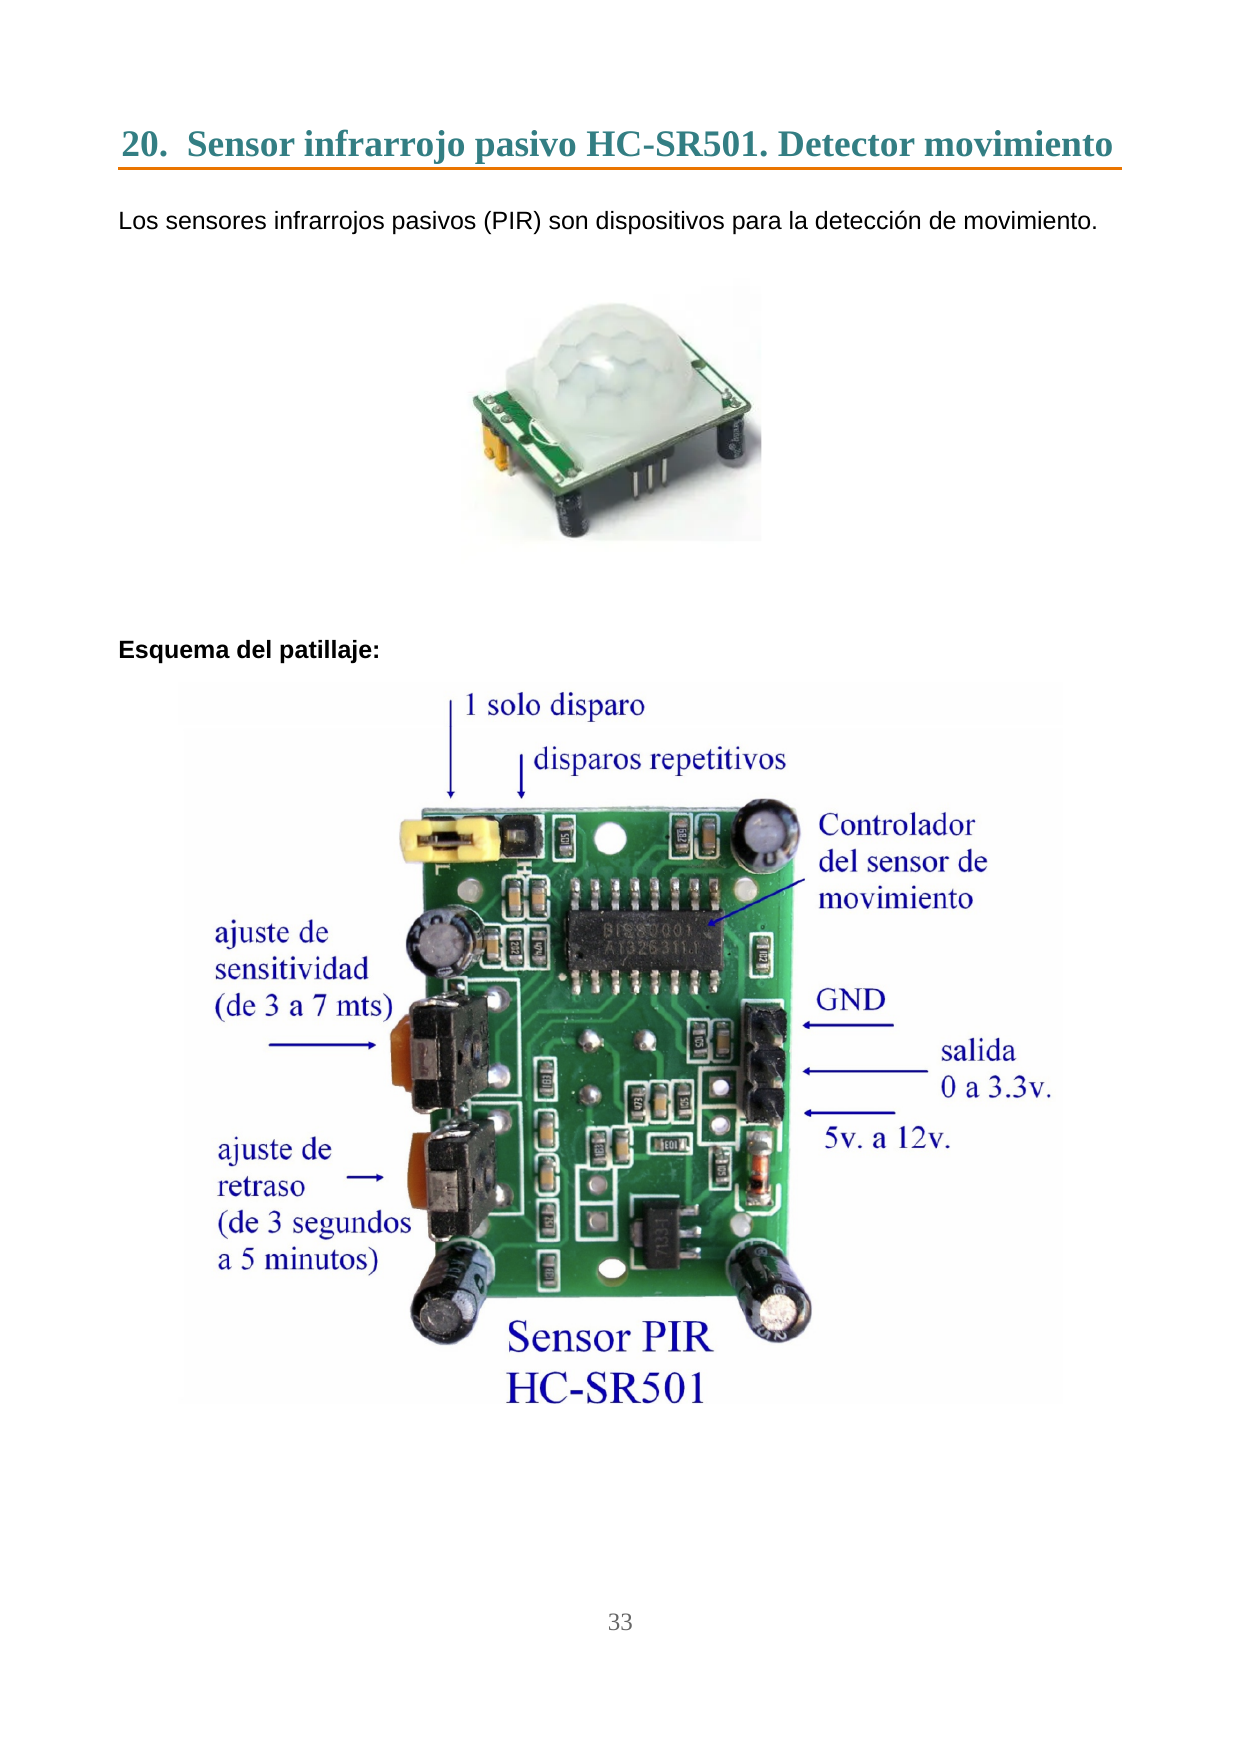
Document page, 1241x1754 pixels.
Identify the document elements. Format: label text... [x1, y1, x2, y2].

picture [461, 262, 762, 564]
subtitle Sensor infrarrojo pasivo HC-SR501. Detector movimiento [118, 118, 1122, 167]
text Esquema del patillaje: [118, 635, 1122, 663]
picture [177, 682, 1063, 1404]
text Los sensores infrarrojos pasivos (PIR) son dispositivos para la detección de movimiento. [118, 206, 1122, 235]
